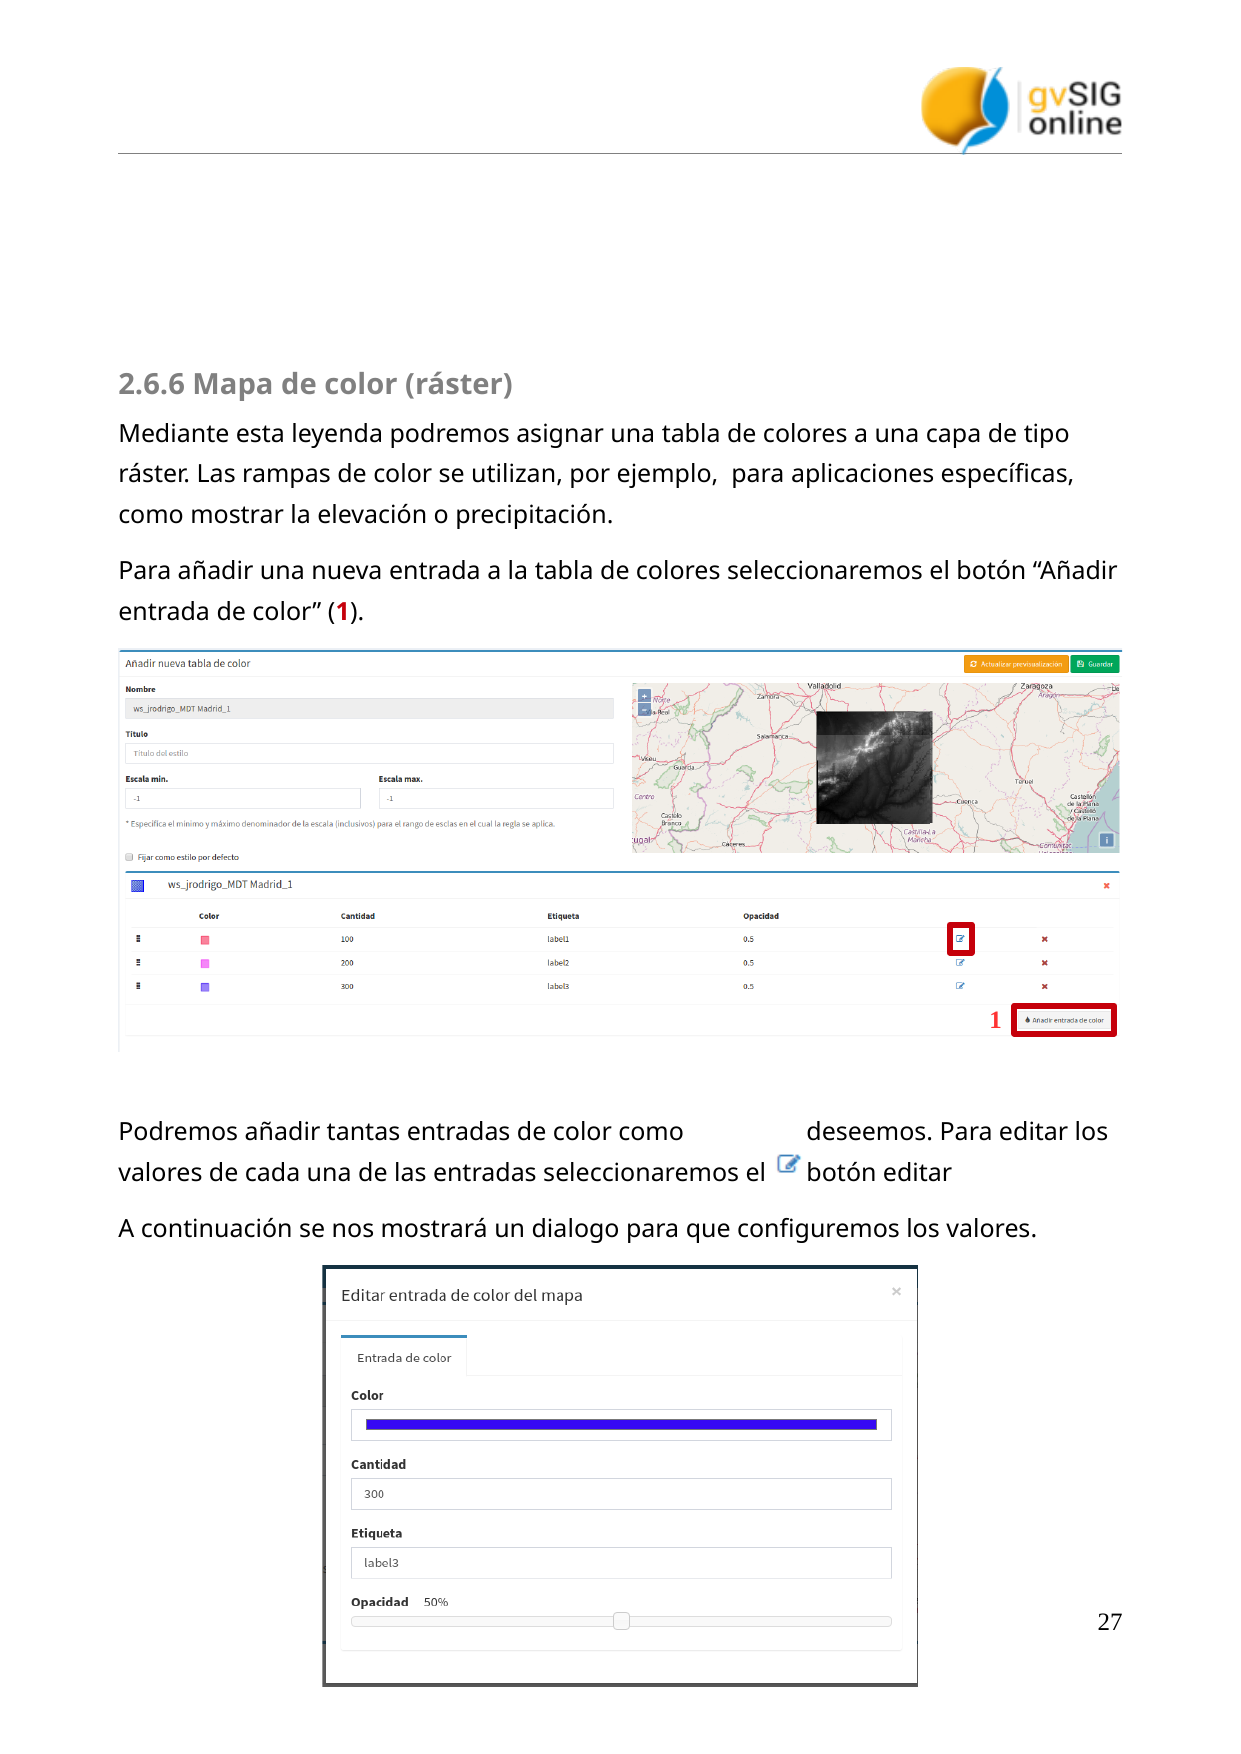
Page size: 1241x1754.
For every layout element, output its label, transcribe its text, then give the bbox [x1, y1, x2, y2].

text Mediante esta leyenda podremos asignar una tabla de colores a una capa de tipo ráster. Las rampas de color se utilizan, por ejemplo, para aplicaciones específicas, como mostrar la elevación o precipitación. [118, 415, 1122, 531]
text Para añadir una nueva entrada a la tabla de colores seleccionaremos el botón “Añadir entrada de color” (1). [118, 552, 1122, 627]
picture [322, 1265, 918, 1687]
picture [773, 1147, 807, 1184]
text Podremos añadir tantas entradas de color como deseemos. Para editar los valores de cada una de las entradas seleccionaremos el botón editar [118, 1114, 1122, 1189]
picture [118, 648, 1123, 1052]
subtitle 2.6.6 Mapa de color (ráster) [118, 363, 1122, 403]
text A continuación se nos mostrará un dialogo para que configuremos los valores. [118, 1210, 1122, 1244]
picture [921, 67, 1122, 155]
